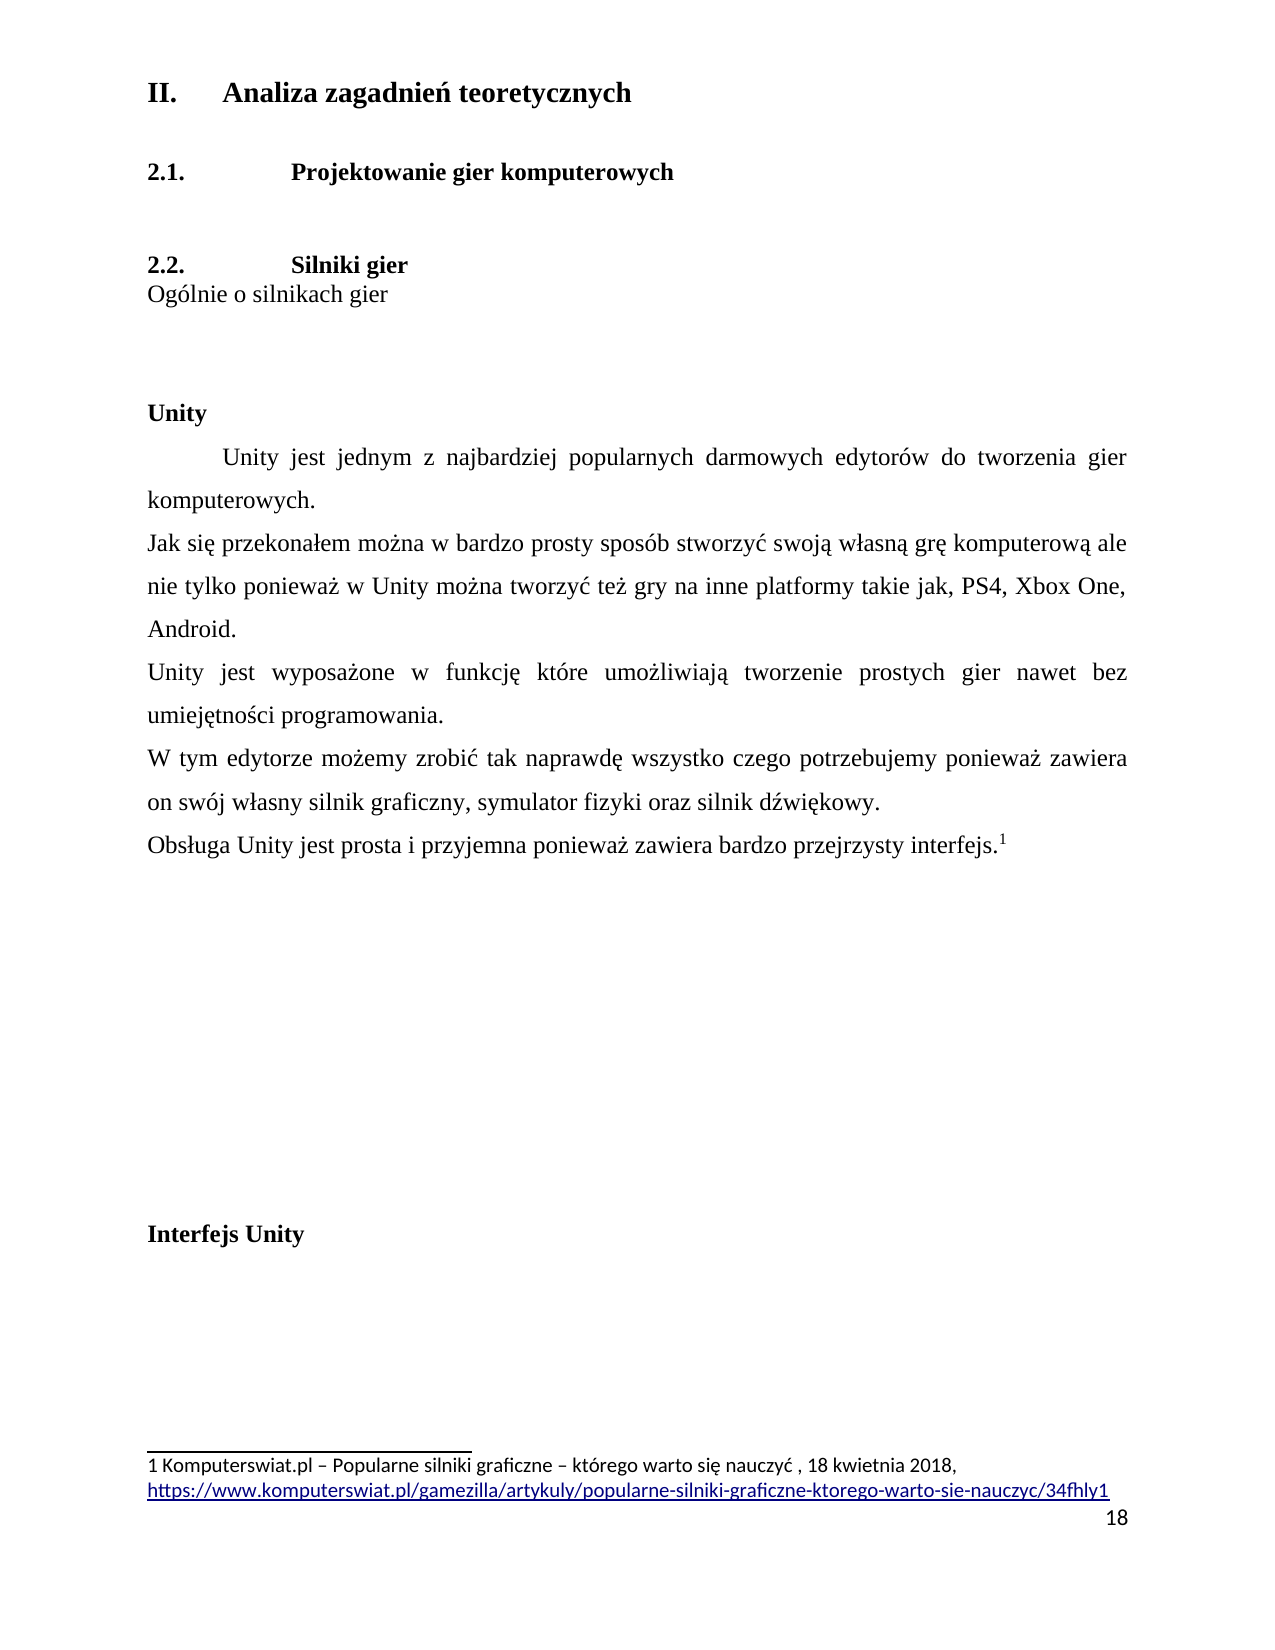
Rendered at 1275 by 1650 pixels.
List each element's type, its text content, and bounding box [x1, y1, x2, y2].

text Jak się przekonałem można w bardzo prosty sposób stworzyć swoją własną grę komputerową ale nie tylko ponieważ w Unity można tworzyć też gry na inne platformy takie jak, PS4, Xbox One, Android. [147, 528, 1128, 643]
text Komputerswiat.pl – Popularne silniki graficzne – którego warto się nauczyć , 18 kwietnia 2018, https://www.komputerswiat.pl/gamezilla/artykuly/popularne-silniki-graficzne-ktorego-warto-sie-nauczyc/34fhly1 [147, 1452, 1128, 1503]
list Silniki gier [147, 250, 1128, 279]
text Unity [147, 398, 1128, 427]
text W tym edytorze możemy zrobić tak naprawdę wszystko czego potrzebujemy ponieważ zawiera on swój własny silnik graficzny, symulator fizyki oraz silnik dźwiękowy. [147, 743, 1128, 815]
text Obsługa Unity jest prosta i przyjemna ponieważ zawiera bardzo przejrzysty interfejs. [147, 830, 1128, 858]
list Analiza zagadnień teoretycznych [147, 75, 1128, 108]
list Projektowanie gier komputerowych [147, 157, 1128, 186]
subtitle Interfejs Unity [147, 1219, 1128, 1248]
text Unity jest wyposażone w funkcję które umożliwiają tworzenie prostych gier nawet bez umiejętności programowania. [147, 657, 1128, 729]
text Unity jest jednym z najbardziej popularnych darmowych edytorów do tworzenia gier komputerowych. [147, 442, 1128, 513]
text Ogólnie o silnikach gier [147, 279, 1128, 308]
